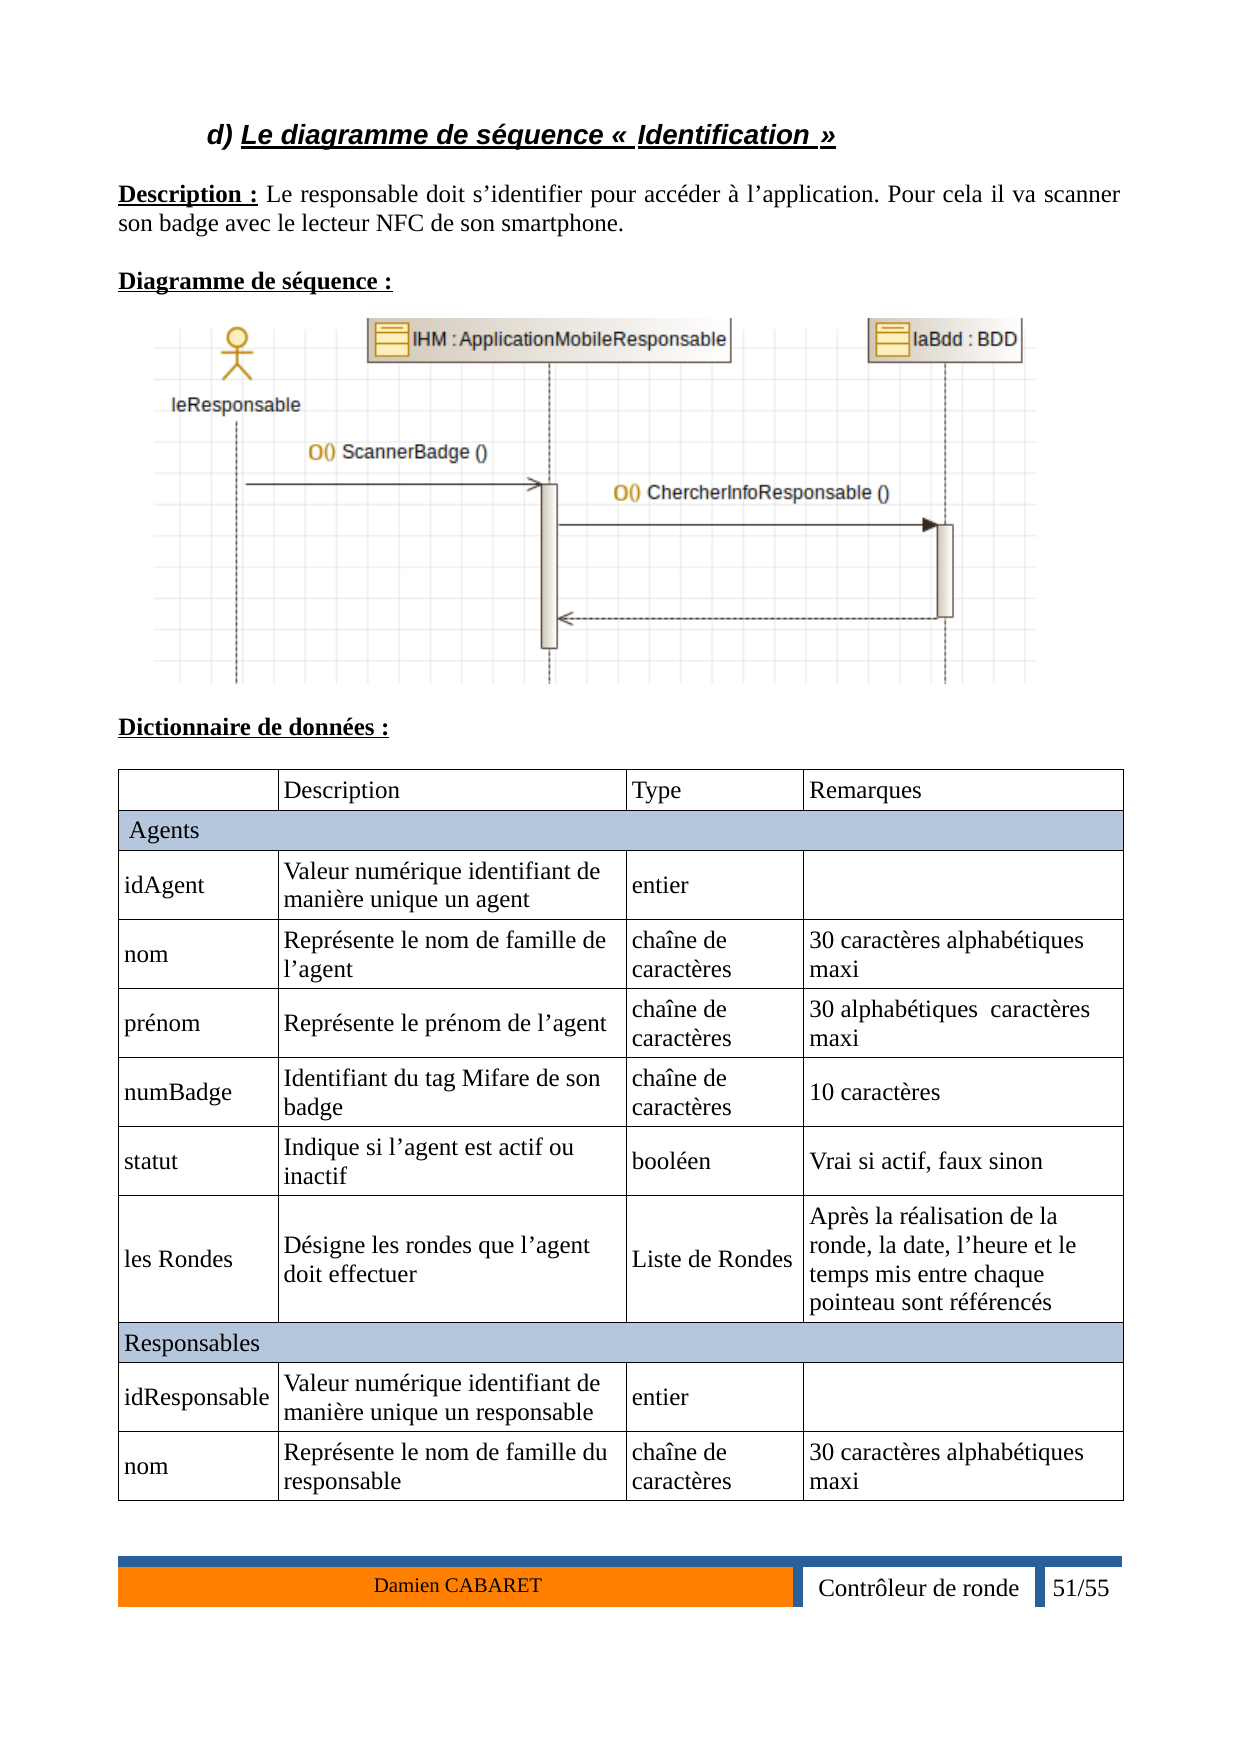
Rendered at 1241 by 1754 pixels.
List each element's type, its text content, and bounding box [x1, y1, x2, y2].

table_cell booléen [627, 1127, 803, 1195]
table_cell numBadge [119, 1058, 278, 1126]
table_cell idResponsable [119, 1363, 278, 1431]
table_cell idAgent [119, 851, 278, 919]
table_header Description [279, 770, 626, 810]
table_cell entier [627, 851, 803, 919]
table_cell Indique si l’agent est actif ou inactif [279, 1127, 626, 1195]
table_header Type [627, 770, 803, 810]
picture [153, 318, 1037, 684]
table_cell nom [119, 1432, 278, 1500]
table_cell statut [119, 1127, 278, 1195]
table_cell les Rondes [119, 1196, 278, 1322]
table_cell nom [119, 920, 278, 988]
table_cell chaîne de caractères [627, 989, 803, 1057]
table_cell Responsables [119, 1323, 1123, 1362]
table_cell 30 caractères alphabétiques maxi [804, 1432, 1123, 1500]
table_cell Identifiant du tag Mifare de son badge [279, 1058, 626, 1126]
table_cell Représente le nom de famille du responsable [279, 1432, 626, 1500]
table_cell chaîne de caractères [627, 920, 803, 988]
text Dictionnaire de données : [118, 712, 1122, 741]
table_cell Vrai si actif, faux sinon [804, 1127, 1123, 1195]
table_cell [804, 1363, 1123, 1431]
table_cell Valeur numérique identifiant de manière unique un responsable [279, 1363, 626, 1431]
table_cell Valeur numérique identifiant de manière unique un agent [279, 851, 626, 919]
table_cell [804, 851, 1123, 919]
table_cell prénom [119, 989, 278, 1057]
table_cell Représente le prénom de l’agent [279, 989, 626, 1057]
table_cell Après la réalisation de la ronde, la date, l’heure et le temps mis entre chaque pointeau sont référencés [804, 1196, 1123, 1322]
table_cell Désigne les rondes que l’agent doit effectuer [279, 1196, 626, 1322]
table_cell chaîne de caractères [627, 1058, 803, 1126]
subtitle Le diagramme de séquence « Identification » [118, 118, 1122, 150]
text Diagramme de séquence : [118, 266, 1122, 294]
table_cell entier [627, 1363, 803, 1431]
table_cell 30 alphabétiques caractères maxi [804, 989, 1123, 1057]
table_cell Liste de Rondes [627, 1196, 803, 1322]
text Description : Le responsable doit s’identifier pour accéder à l’application. Pour cela il va scanner son badge avec le lecteur NFC de son smartphone. [118, 179, 1122, 237]
table_cell 10 caractères [804, 1058, 1123, 1126]
table_cell Représente le nom de famille de l’agent [279, 920, 626, 988]
table_cell chaîne de caractères [627, 1432, 803, 1500]
table_header [119, 770, 278, 810]
table_cell 30 caractères alphabétiques maxi [804, 920, 1123, 988]
table_header Remarques [804, 770, 1123, 810]
table_cell Agents [119, 811, 1123, 850]
